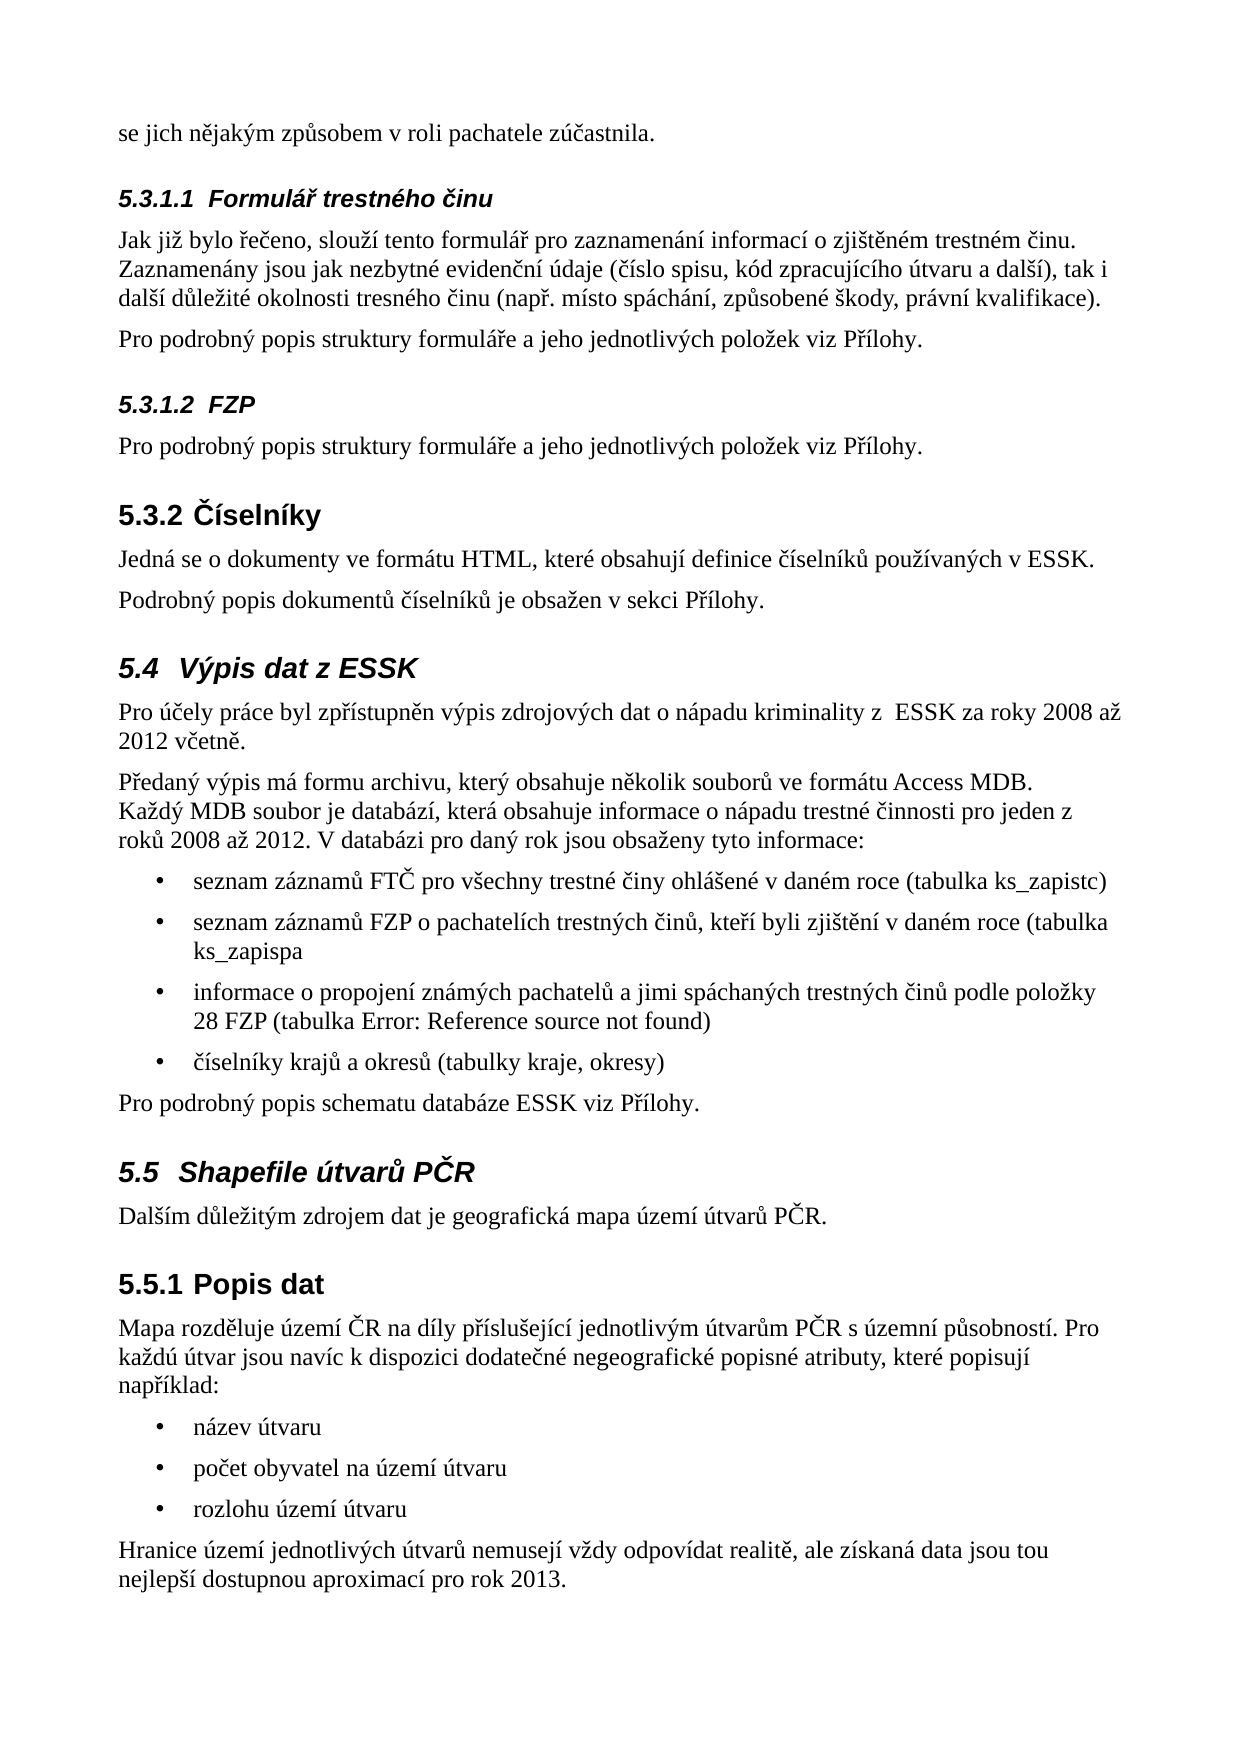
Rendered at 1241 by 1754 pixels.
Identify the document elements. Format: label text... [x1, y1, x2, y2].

list počet obyvatel na území útvaru [156, 1453, 1122, 1482]
list název útvaru [156, 1412, 1122, 1441]
text Jak již bylo řečeno, slouží tento formulář pro zaznamenání informací o zjištěném trestném činu. Zaznamenány jsou jak nezbytné evidenční údaje (číslo spisu, kód zpracujícího útvaru a další), tak i další důležité okolnosti tresného činu (např. místo spáchání, způsobené škody, právní kvalifikace). [118, 225, 1122, 312]
subtitle Shapefile útvarů PČR [118, 1155, 1122, 1188]
list rozlohu území útvaru [156, 1494, 1122, 1523]
text se jich nějakým způsobem v roli pachatele zúčastnila. [118, 118, 1122, 147]
subtitle Popis dat [118, 1267, 1122, 1301]
list seznam záznamů FZP o pachatelích trestných činů, kteří byli zjištění v daném roce (tabulka ks_zapispa [156, 907, 1122, 965]
list seznam záznamů FTČ pro všechny trestné činy ohlášené v daném roce (tabulka ks_zapistc) [156, 866, 1122, 895]
text Podrobný popis dokumentů číselníků je obsažen v sekci Přílohy. [118, 585, 1122, 614]
text Pro podrobný popis struktury formuláře a jeho jednotlivých položek viz Přílohy. [118, 431, 1122, 460]
text Pro účely práce byl zpřístupněn výpis zdrojových dat o nápadu kriminality z ESSK za roky 2008 až 2012 včetně. [118, 697, 1122, 755]
subtitle Číselníky [118, 498, 1122, 531]
list číselníky krajů a okresů (tabulky kraje, okresy) [156, 1047, 1122, 1076]
text Dalším důležitým zdrojem dat je geografická mapa území útvarů PČR. [118, 1201, 1122, 1229]
subtitle Výpis dat z ESSK [118, 651, 1122, 685]
text Jedná se o dokumenty ve formátu HTML, které obsahují definice číselníků používaných v ESSK. [118, 544, 1122, 572]
text Pro podrobný popis struktury formuláře a jeho jednotlivých položek viz Přílohy. [118, 324, 1122, 353]
subtitle Formulář trestného činu [118, 184, 1122, 213]
list informace o propojení známých pachatelů a jimi spáchaných trestných činů podle položky 28 FZP (tabulka Chyba: zdroj odkazu nenalezen) [156, 977, 1122, 1035]
subtitle FZP [118, 390, 1122, 419]
text Pro podrobný popis schematu databáze ESSK viz Přílohy. [118, 1088, 1122, 1117]
text Hranice území jednotlivých útvarů nemusejí vždy odpovídat realitě, ale získaná data jsou tou nejlepší dostupnou aproximací pro rok 2013. [118, 1536, 1122, 1593]
text Předaný výpis má formu archivu, který obsahuje několik souborů ve formátu Access MDB. Každý MDB soubor je databází, která obsahuje informace o nápadu trestné činnosti pro jeden z roků 2008 až 2012. V databázi pro daný rok jsou obsaženy tyto informace: [118, 767, 1122, 853]
text Mapa rozděluje území ČR na díly příslušející jednotlivým útvarům PČR s územní působností. Pro každú útvar jsou navíc k dispozici dodatečné negeografické popisné atributy, které popisují například: [118, 1313, 1122, 1399]
